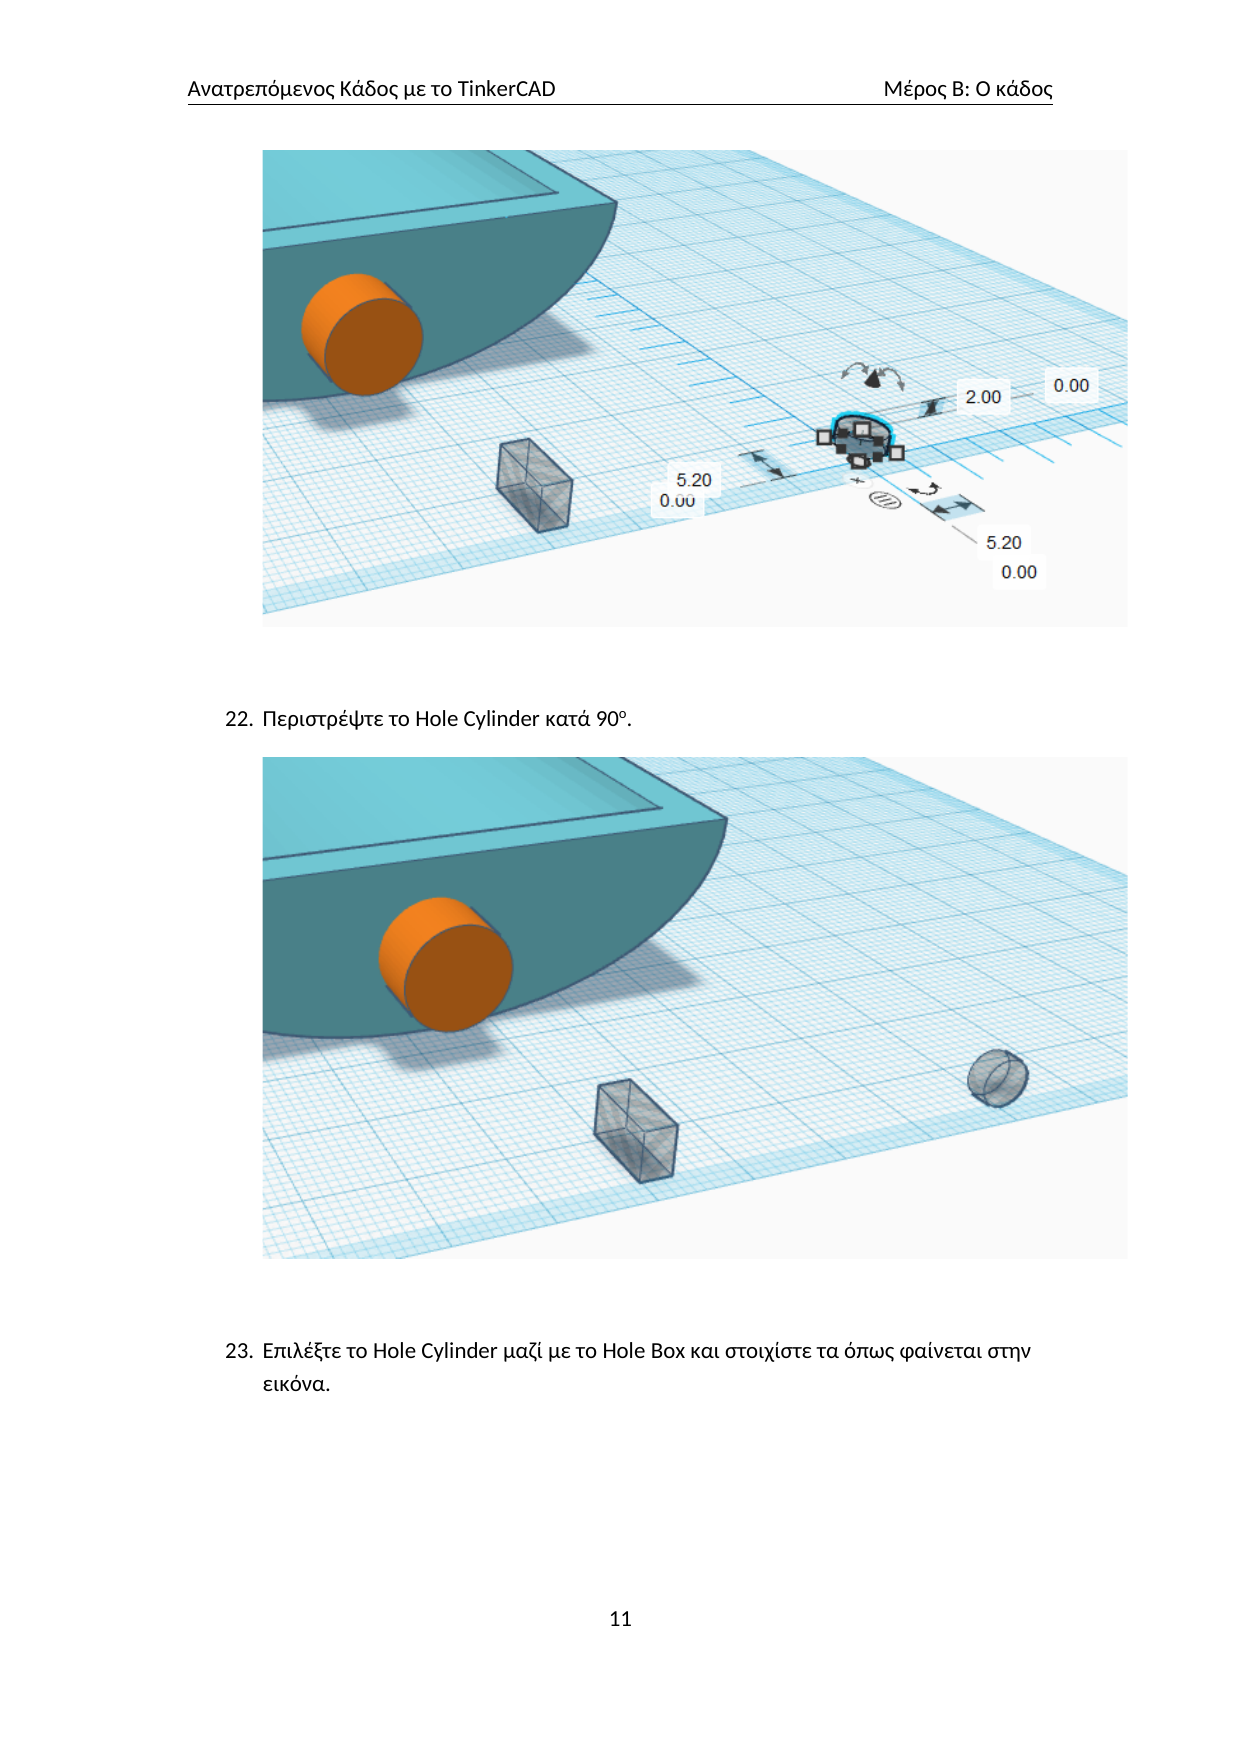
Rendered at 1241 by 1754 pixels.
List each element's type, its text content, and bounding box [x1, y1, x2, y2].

list Περιστρέψτε το Hole Cylinder κατά 90o. [225, 704, 1053, 733]
list Επιλέξτε το Hole Cylinder μαζί με το Hole Box και στοιχίστε τα όπως φαίνεται στην εικόνα. [225, 1336, 1053, 1397]
